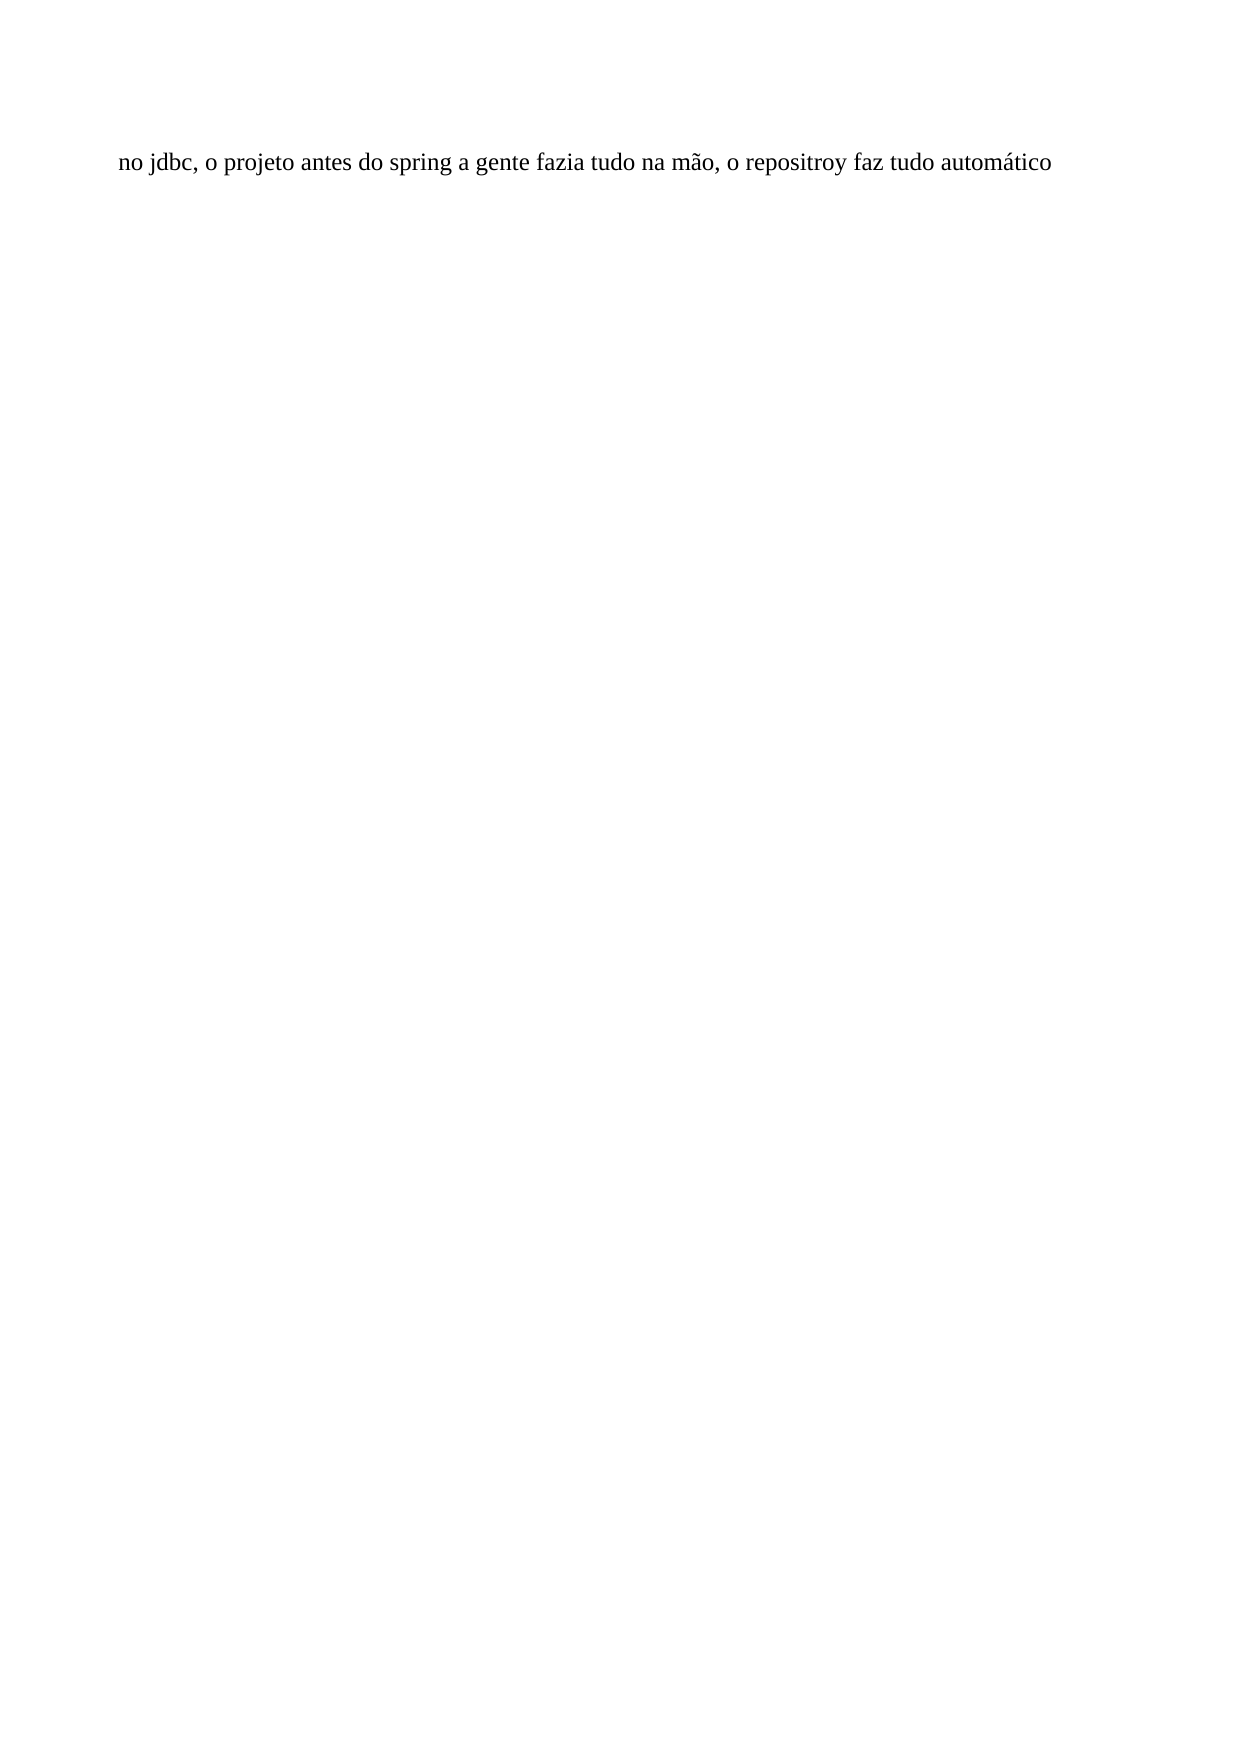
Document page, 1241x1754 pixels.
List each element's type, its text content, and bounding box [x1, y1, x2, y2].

text no jdbc, o projeto antes do spring a gente fazia tudo na mão, o repositroy faz tudo automático [118, 147, 1122, 176]
